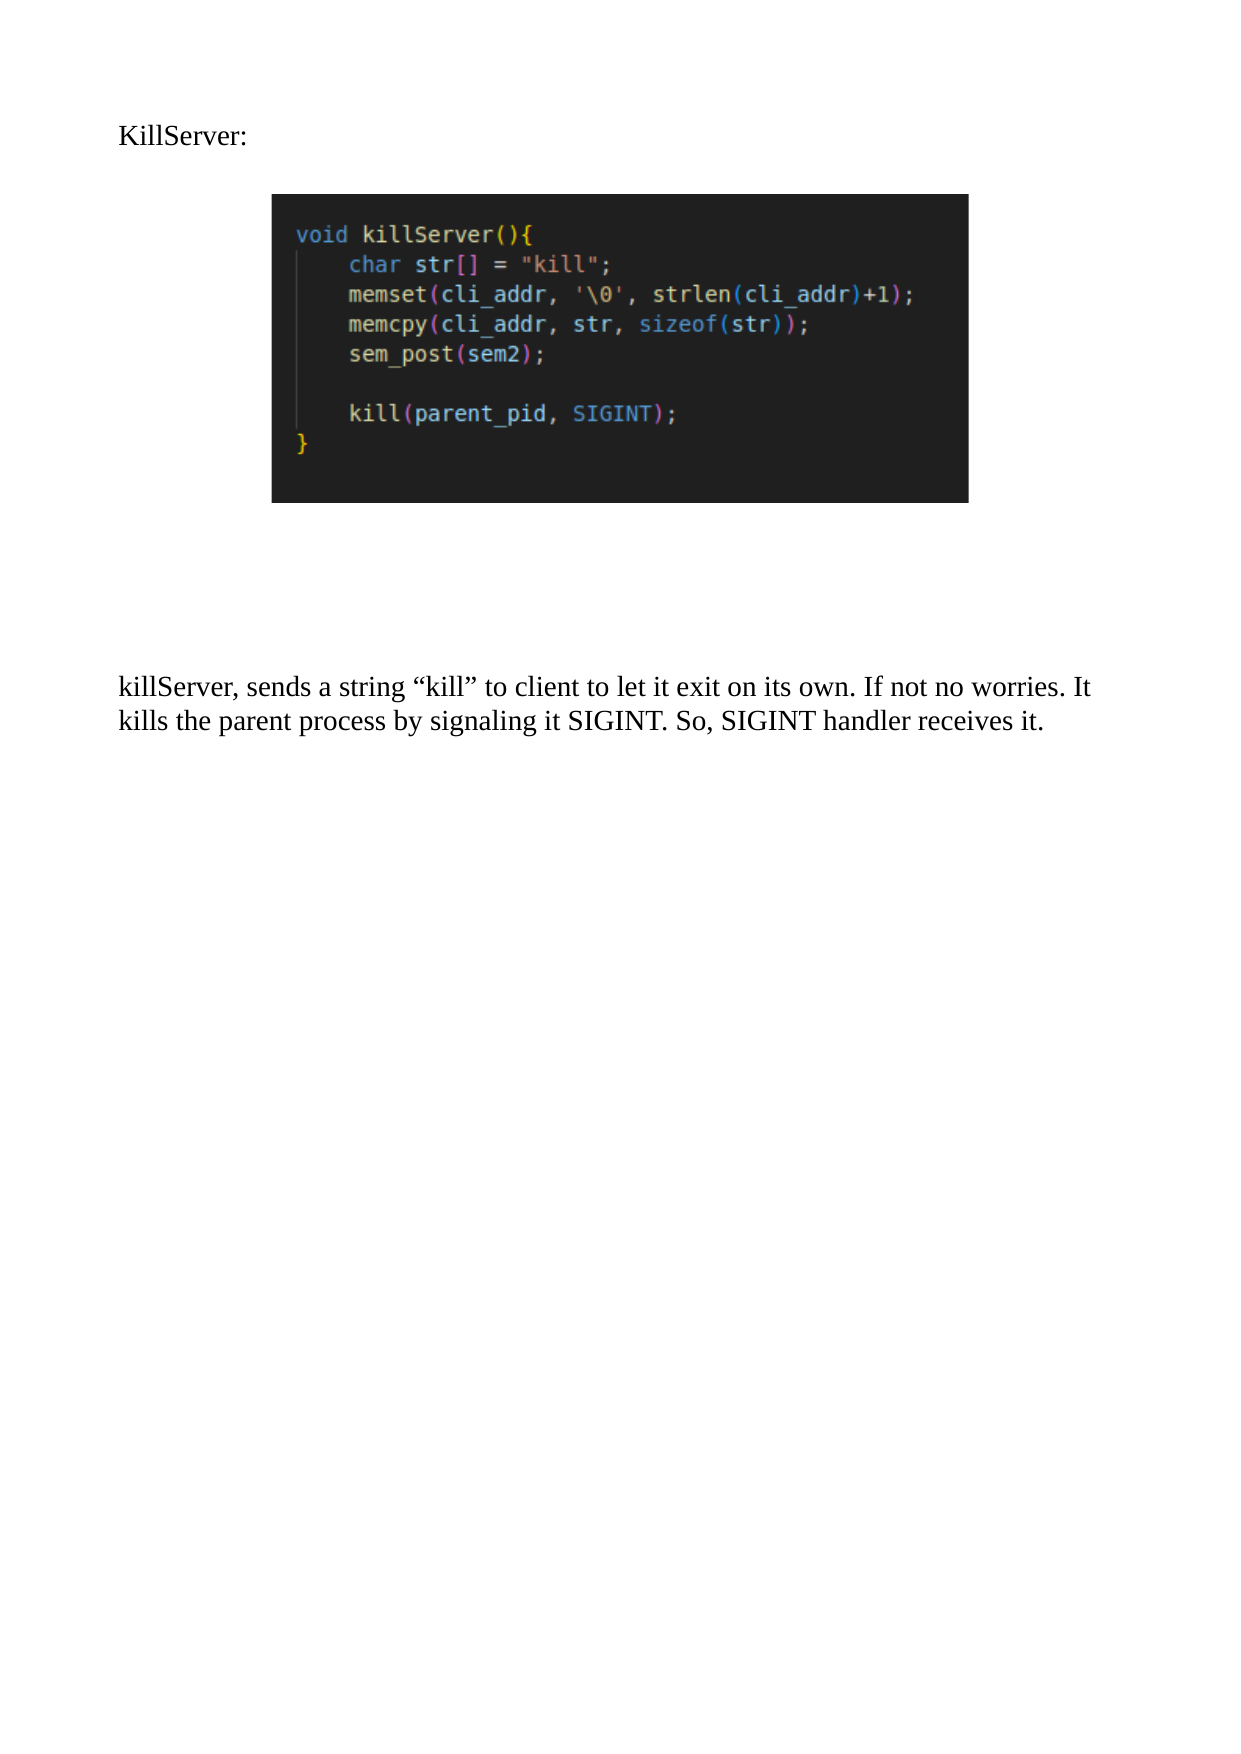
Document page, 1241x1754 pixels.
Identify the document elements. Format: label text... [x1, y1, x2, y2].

picture [271, 194, 969, 503]
text KillServer: [118, 118, 1122, 152]
text killServer, sends a string “kill” to client to let it exit on its own. If not no worries. It kills the parent process by signaling it SIGINT. So, SIGINT handler receives it. [118, 669, 1122, 736]
